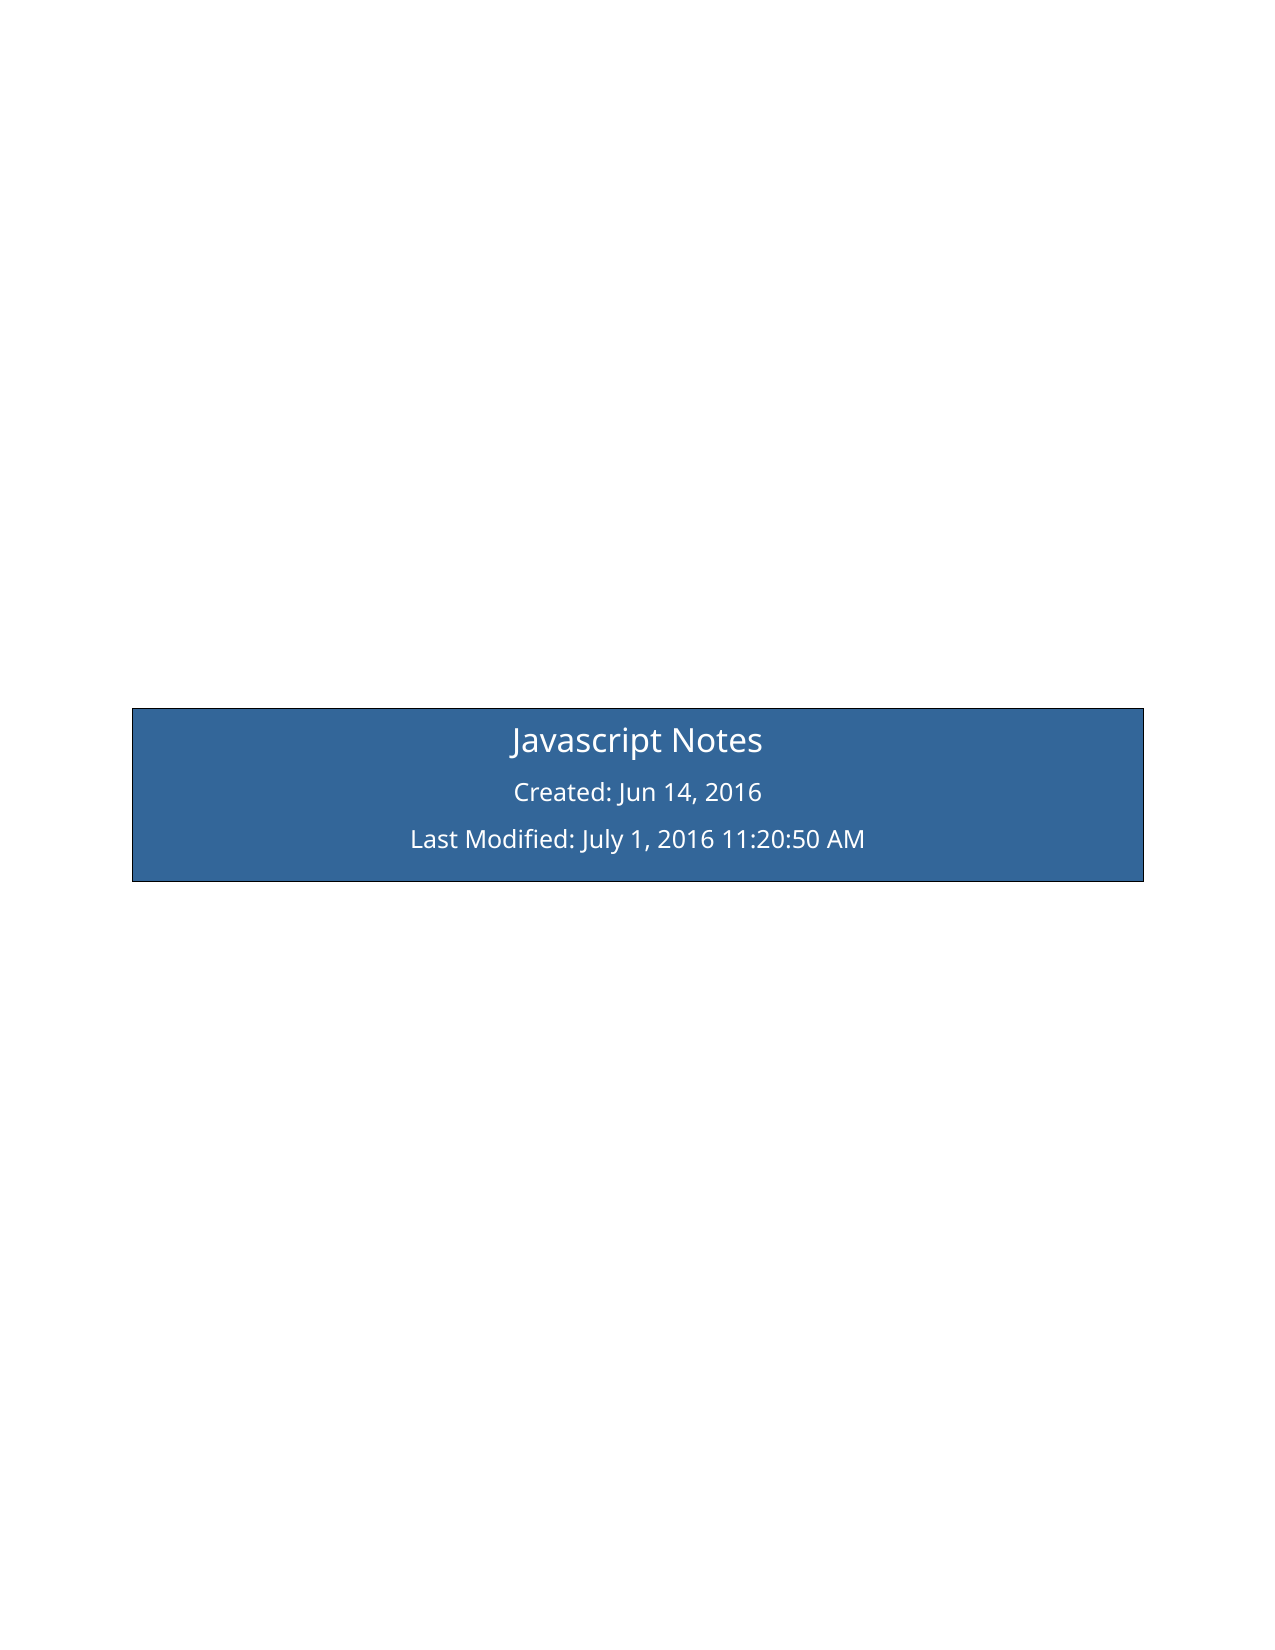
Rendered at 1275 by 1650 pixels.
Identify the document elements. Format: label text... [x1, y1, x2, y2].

text Created: Jun 14, 2016 [141, 775, 1134, 809]
text Javascript Notes [141, 717, 1134, 762]
text Last Modified: July 1, 2016 11:20:50 AM [141, 822, 1134, 856]
text Ja [75, 118, 1200, 142]
